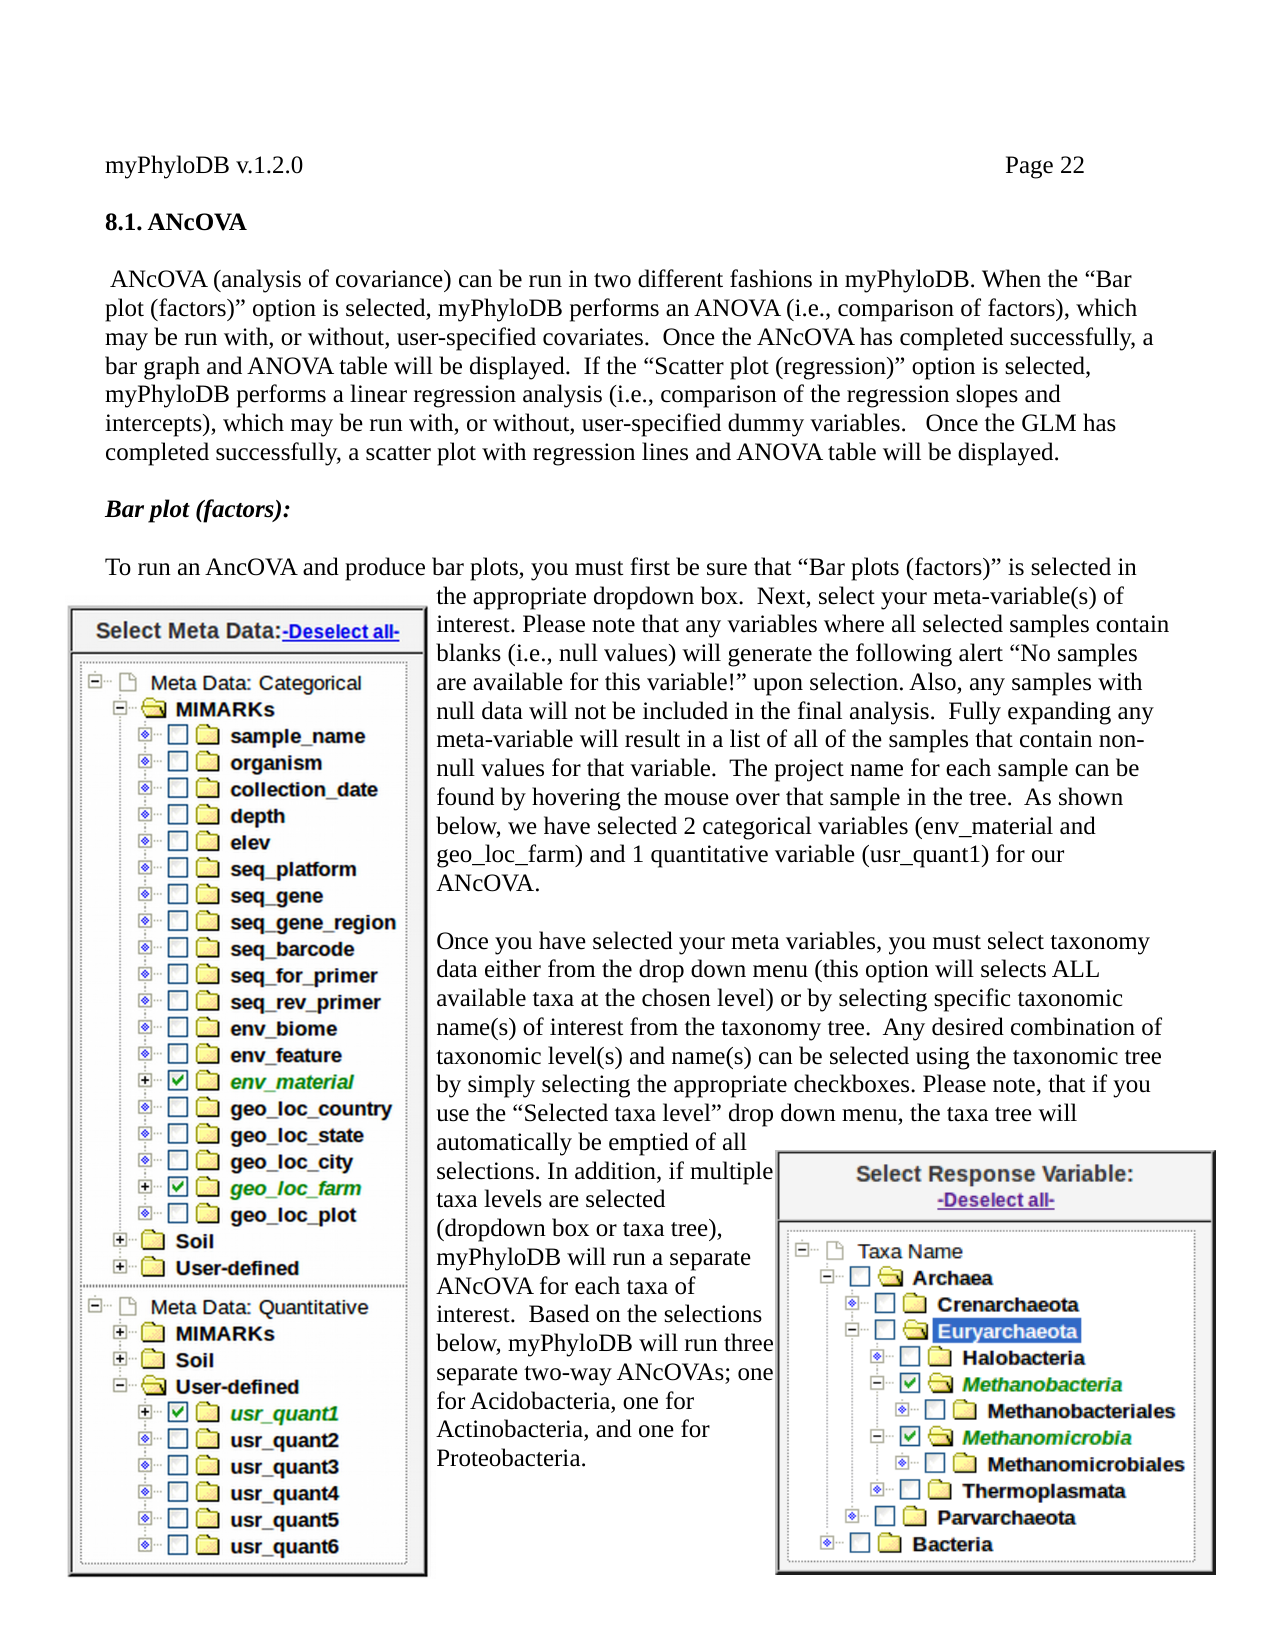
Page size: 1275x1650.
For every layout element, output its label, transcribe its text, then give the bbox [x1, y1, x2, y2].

text To run an AncOVA and produce bar plots, you must first be sure that “Bar plots (factors)” is selected in the appropriate dropdown box. Next, select your meta-variable(s) of interest. Please note that any variables where all selected samples contain blanks (i.e., null values) will generate the following alert “No samples are available for this variable!” upon selection. Also, any samples with null data will not be included in the final analysis. Fully expanding any meta-variable will result in a list of all of the samples that contain non-null values for that variable. The project name for each sample can be found by hovering the mouse over that sample in the tree. As shown below, we have selected 2 categorical variables (env_material and geo_loc_farm) and 1 quantitative variable (usr_quant1) for our ANcOVA. [105, 552, 1170, 897]
text ANcOVA (analysis of covariance) can be run in two different fashions in myPhyloDB. When the “Bar plot (factors)” option is selected, myPhyloDB performs an ANOVA (i.e., comparison of factors), which may be run with, or without, user-specified covariates. Once the ANcOVA has completed successfully, a bar graph and ANOVA table will be displayed. If the “Scatter plot (regression)” option is selected, myPhyloDB performs a linear regression analysis (i.e., comparison of the regression slopes and intercepts), which may be run with, or without, user-specified dummy variables. Once the GLM has completed successfully, a scatter plot with regression lines and ANOVA table will be displayed. [105, 264, 1170, 466]
text 8.1. ANcOVA [105, 207, 1170, 236]
picture [775, 1150, 1216, 1575]
text Bar plot (factors): [105, 494, 1170, 523]
text Once you have selected your meta variables, you must select taxonomy data either from the drop down menu (this option will selects ALL available taxa at the chosen level) or by selecting specific taxonomic name(s) of interest from the taxonomy tree. Any desired combination of taxonomic level(s) and name(s) can be selected using the taxonomic tree by simply selecting the appropriate checkboxes. Please note, that if you use the “Selected taxa level” drop down menu, the taxa tree will automatically be emptied of all selections. In addition, if multiple taxa levels are selected (dropdown box or taxa tree), myPhyloDB will run a separate ANcOVA for each taxa of interest. Based on the selections below, myPhyloDB will run three separate two-way ANcOVAs; one for Acidobacteria, one for Actinobacteria, and one for Proteobacteria. [436, 926, 1170, 1472]
picture [65, 595, 436, 1579]
